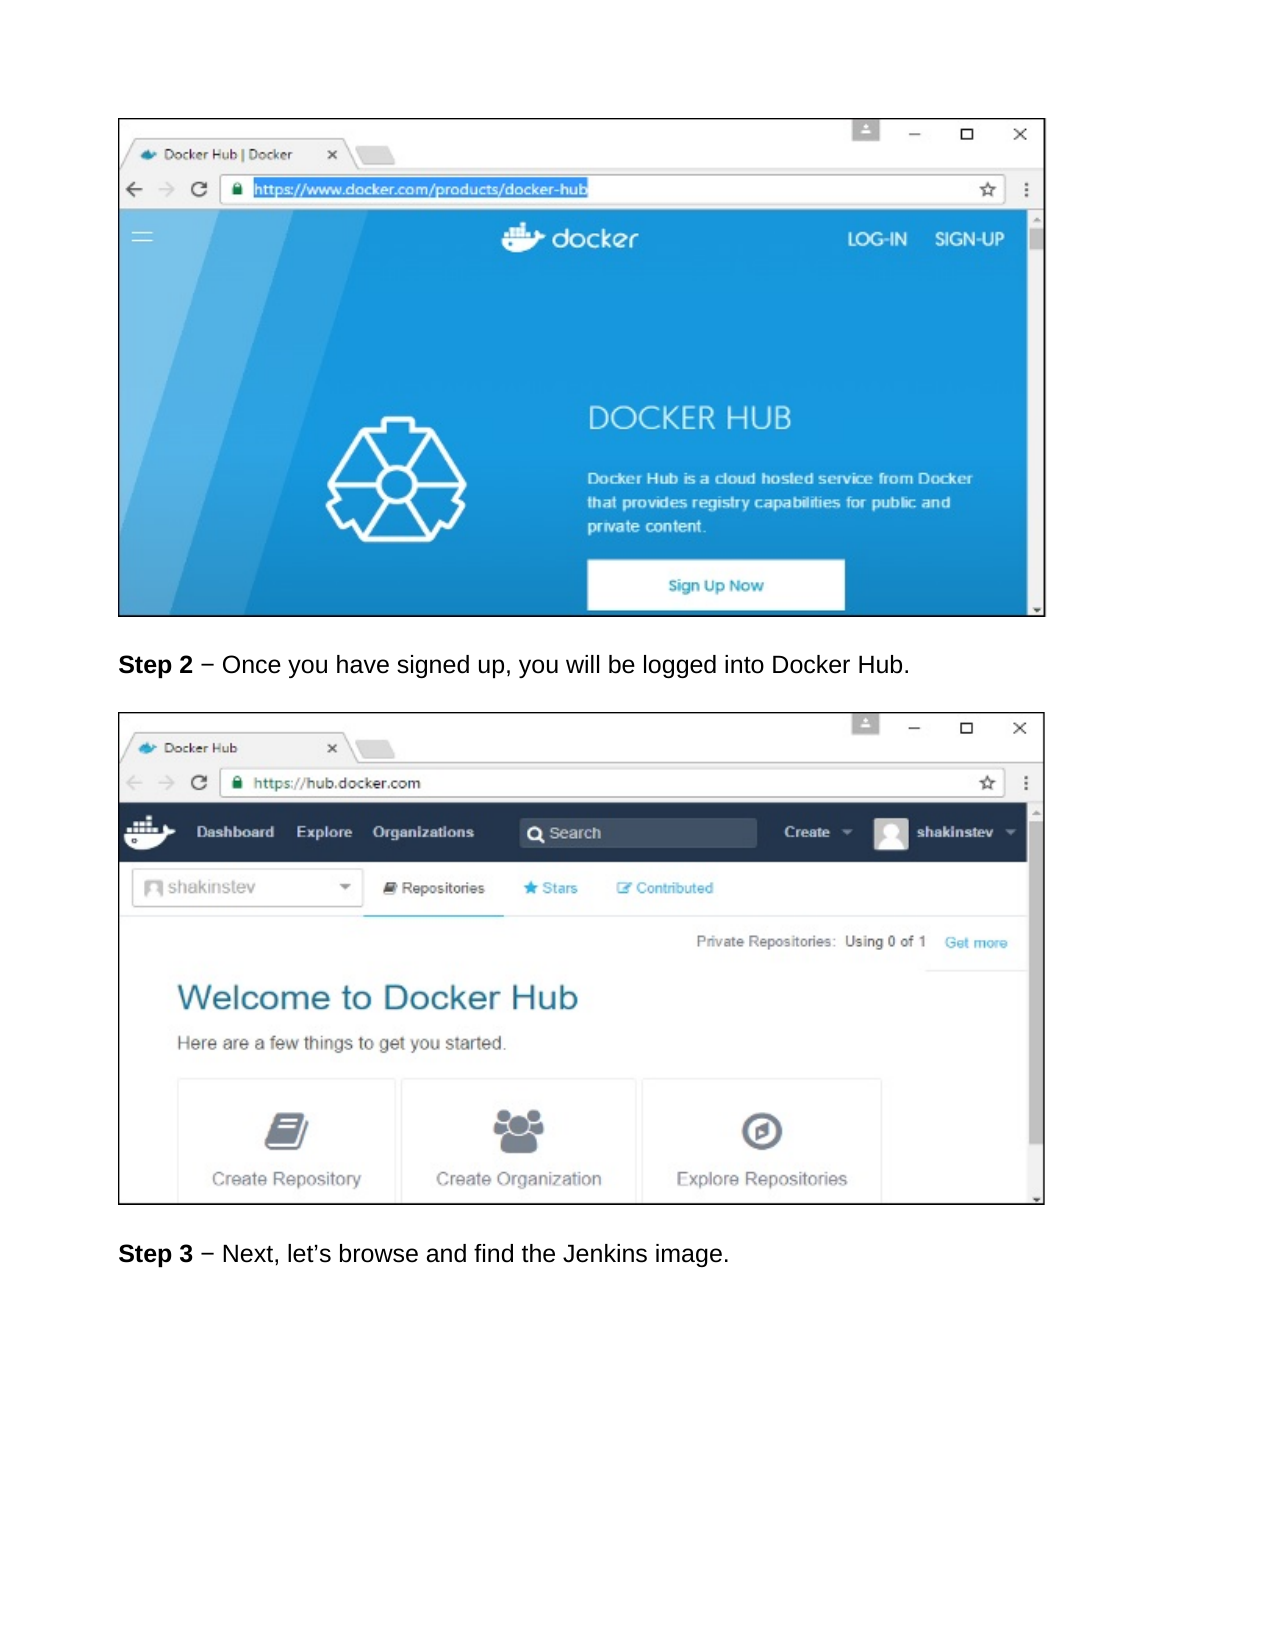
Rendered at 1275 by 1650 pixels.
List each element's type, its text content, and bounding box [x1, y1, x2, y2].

picture [118, 712, 1045, 1205]
text Step 3 − Next, let’s browse and find the Jenkins image. [118, 1239, 1157, 1267]
text Step 2 − Once you have signed up, you will be logged into Docker Hub. [118, 650, 1157, 679]
picture [118, 118, 1047, 617]
